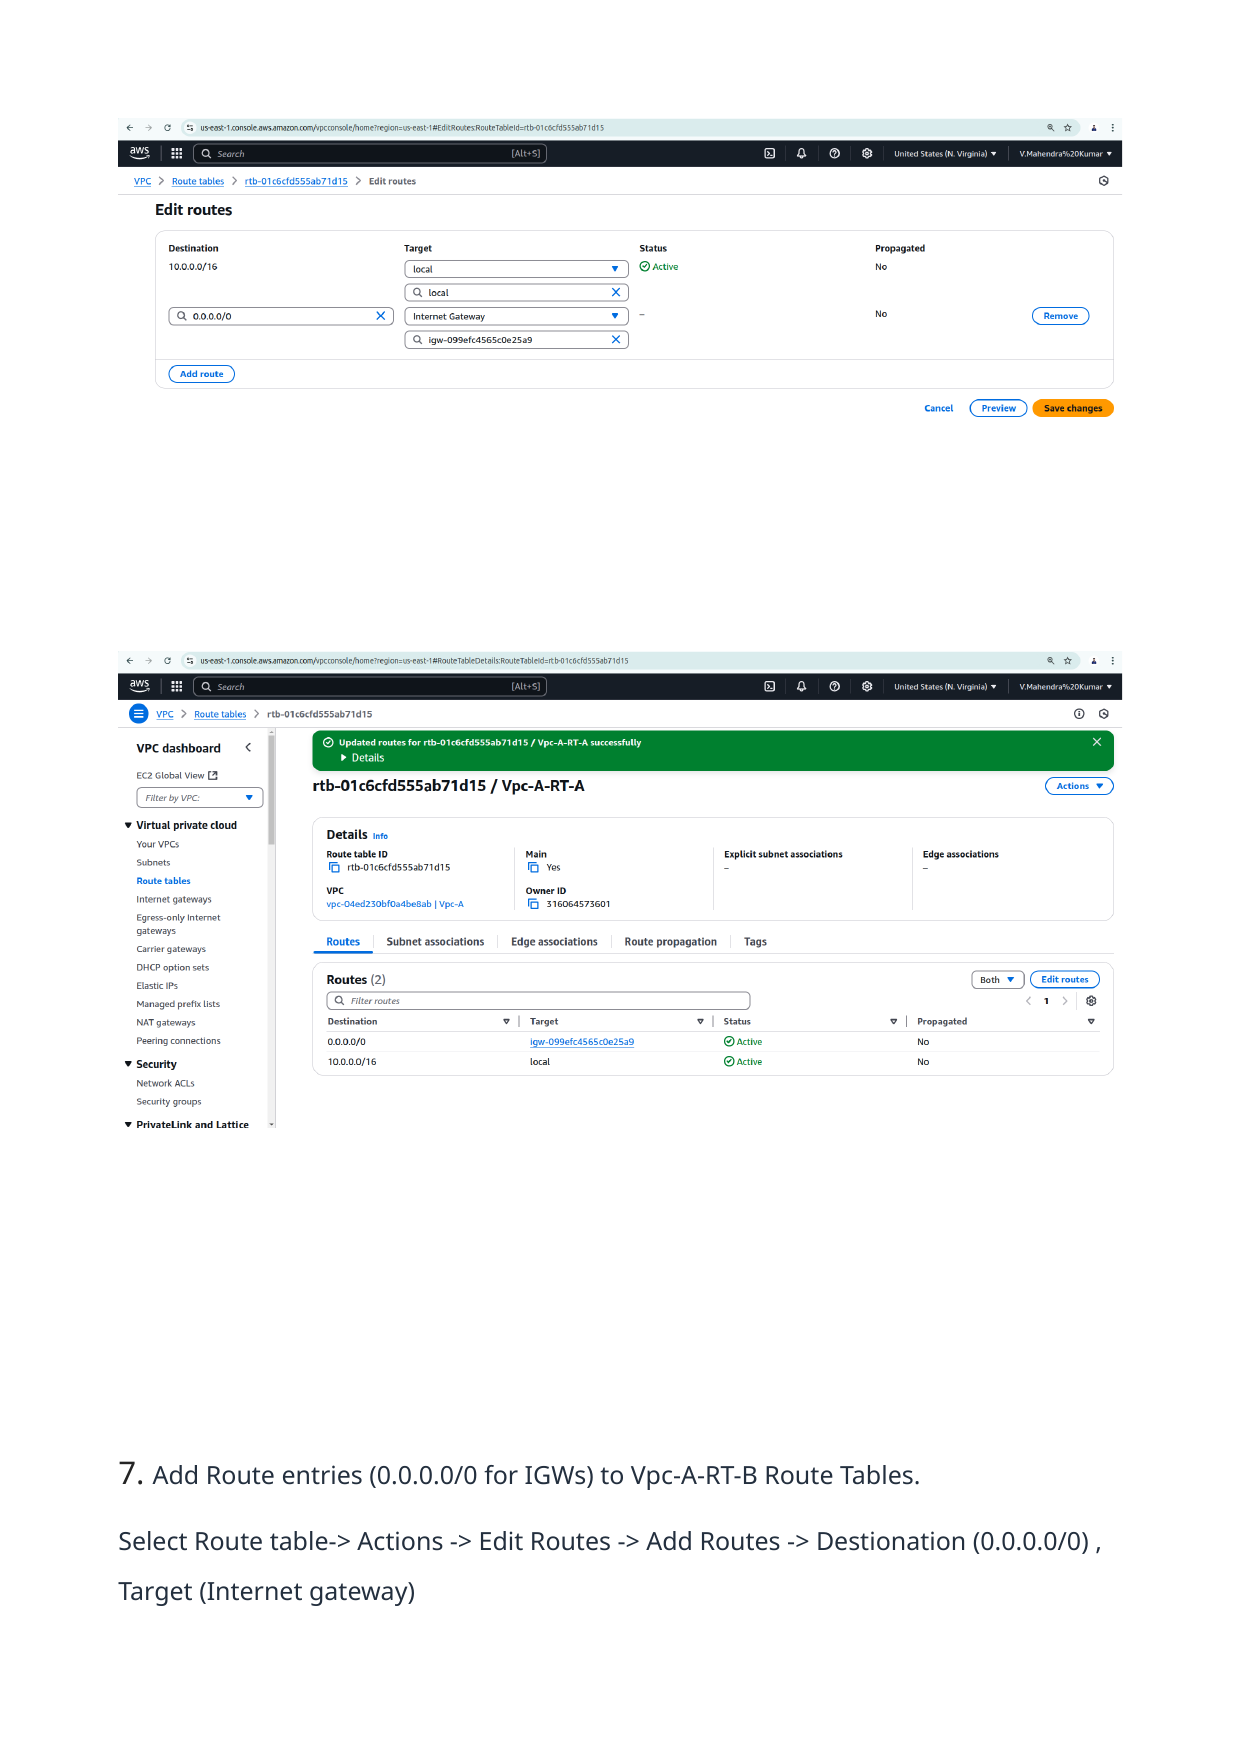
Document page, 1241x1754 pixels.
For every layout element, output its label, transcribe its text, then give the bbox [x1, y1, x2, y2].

picture [118, 118, 1123, 595]
text Select Route table-> Actions -> Edit Routes -> Add Routes -> Destionation (0.0.0.0/0) , Target (Internet gateway) [118, 1508, 1122, 1608]
picture [118, 651, 1123, 1128]
text 7. Add Route entries (0.0.0.0/0 for IGWs) to Vpc-A-RT-B Route Tables. [118, 1443, 1122, 1493]
